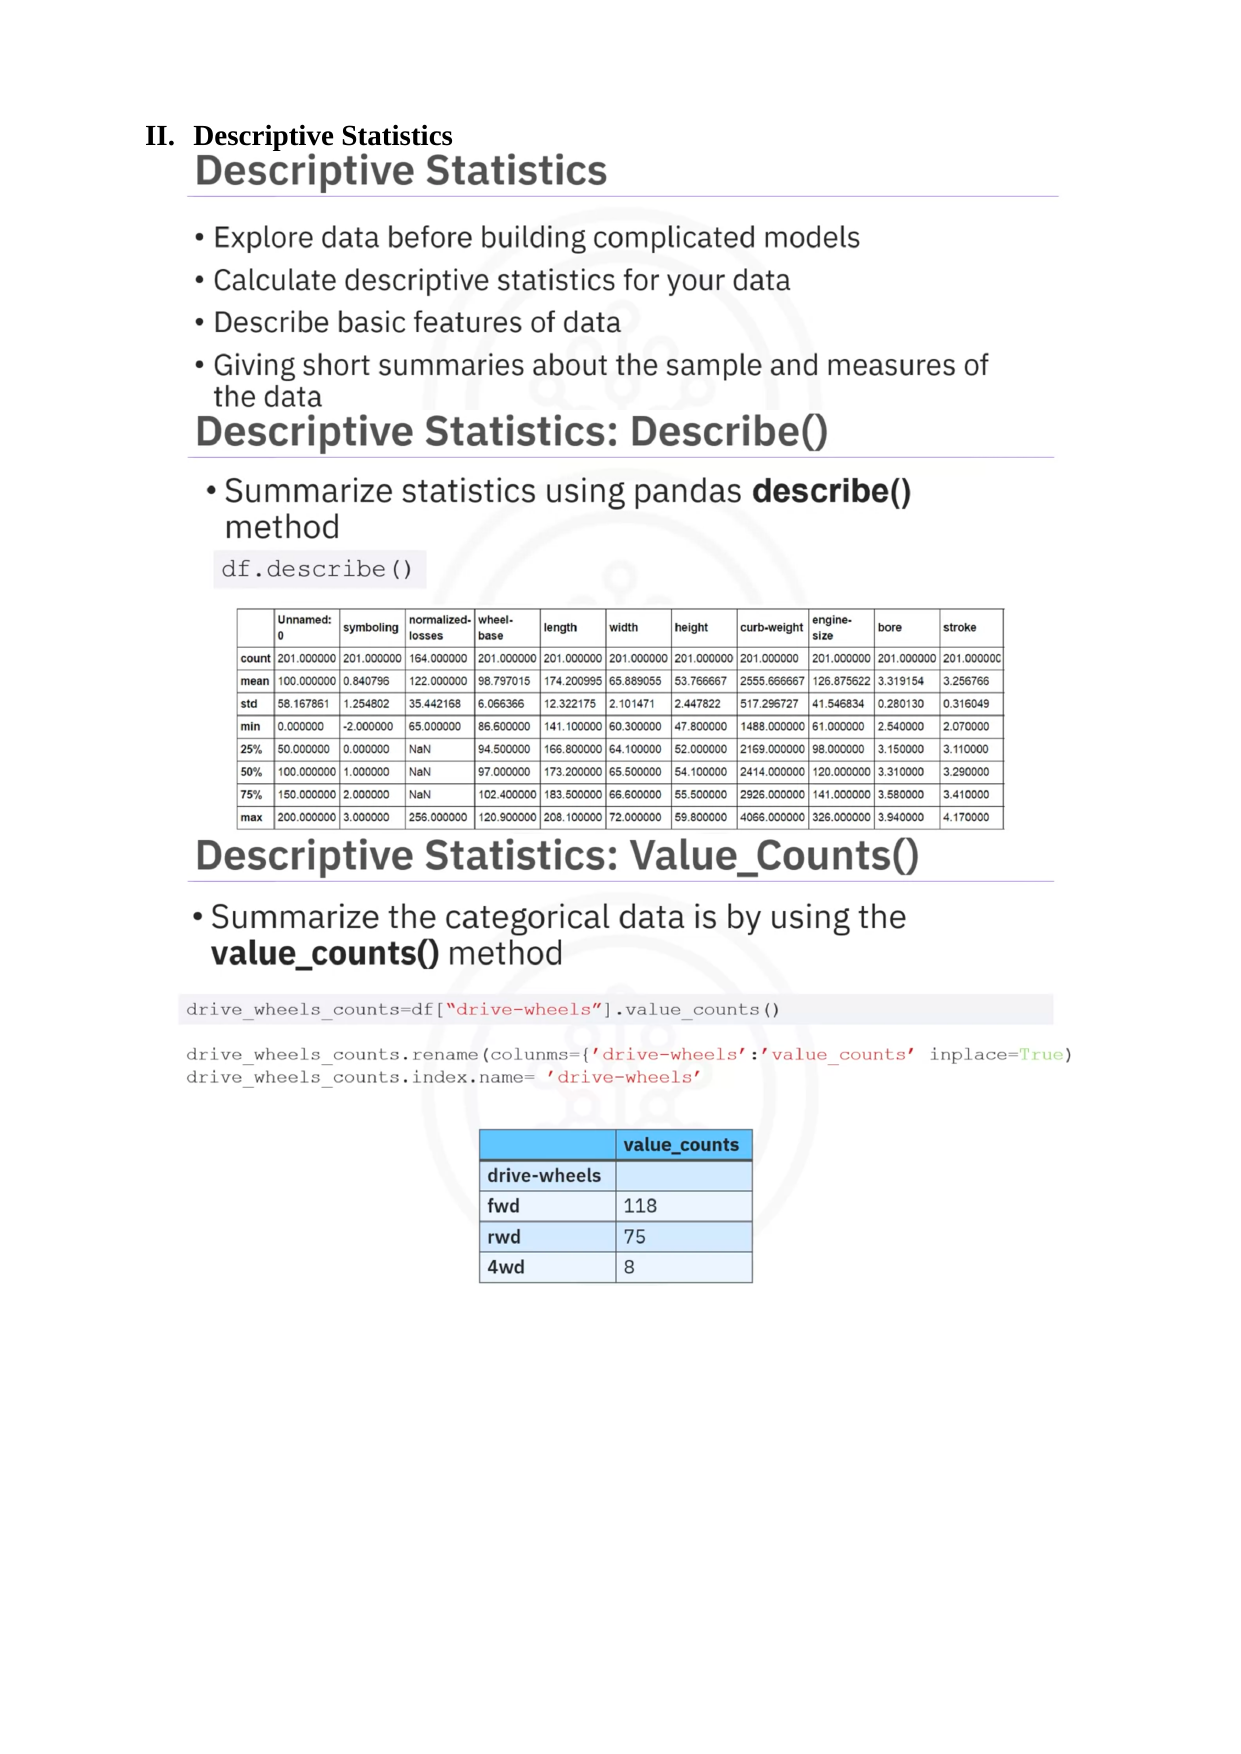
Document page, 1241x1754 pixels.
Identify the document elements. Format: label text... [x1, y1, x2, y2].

picture [118, 151, 1123, 1286]
list Descriptive Statistics [175, 118, 1122, 151]
